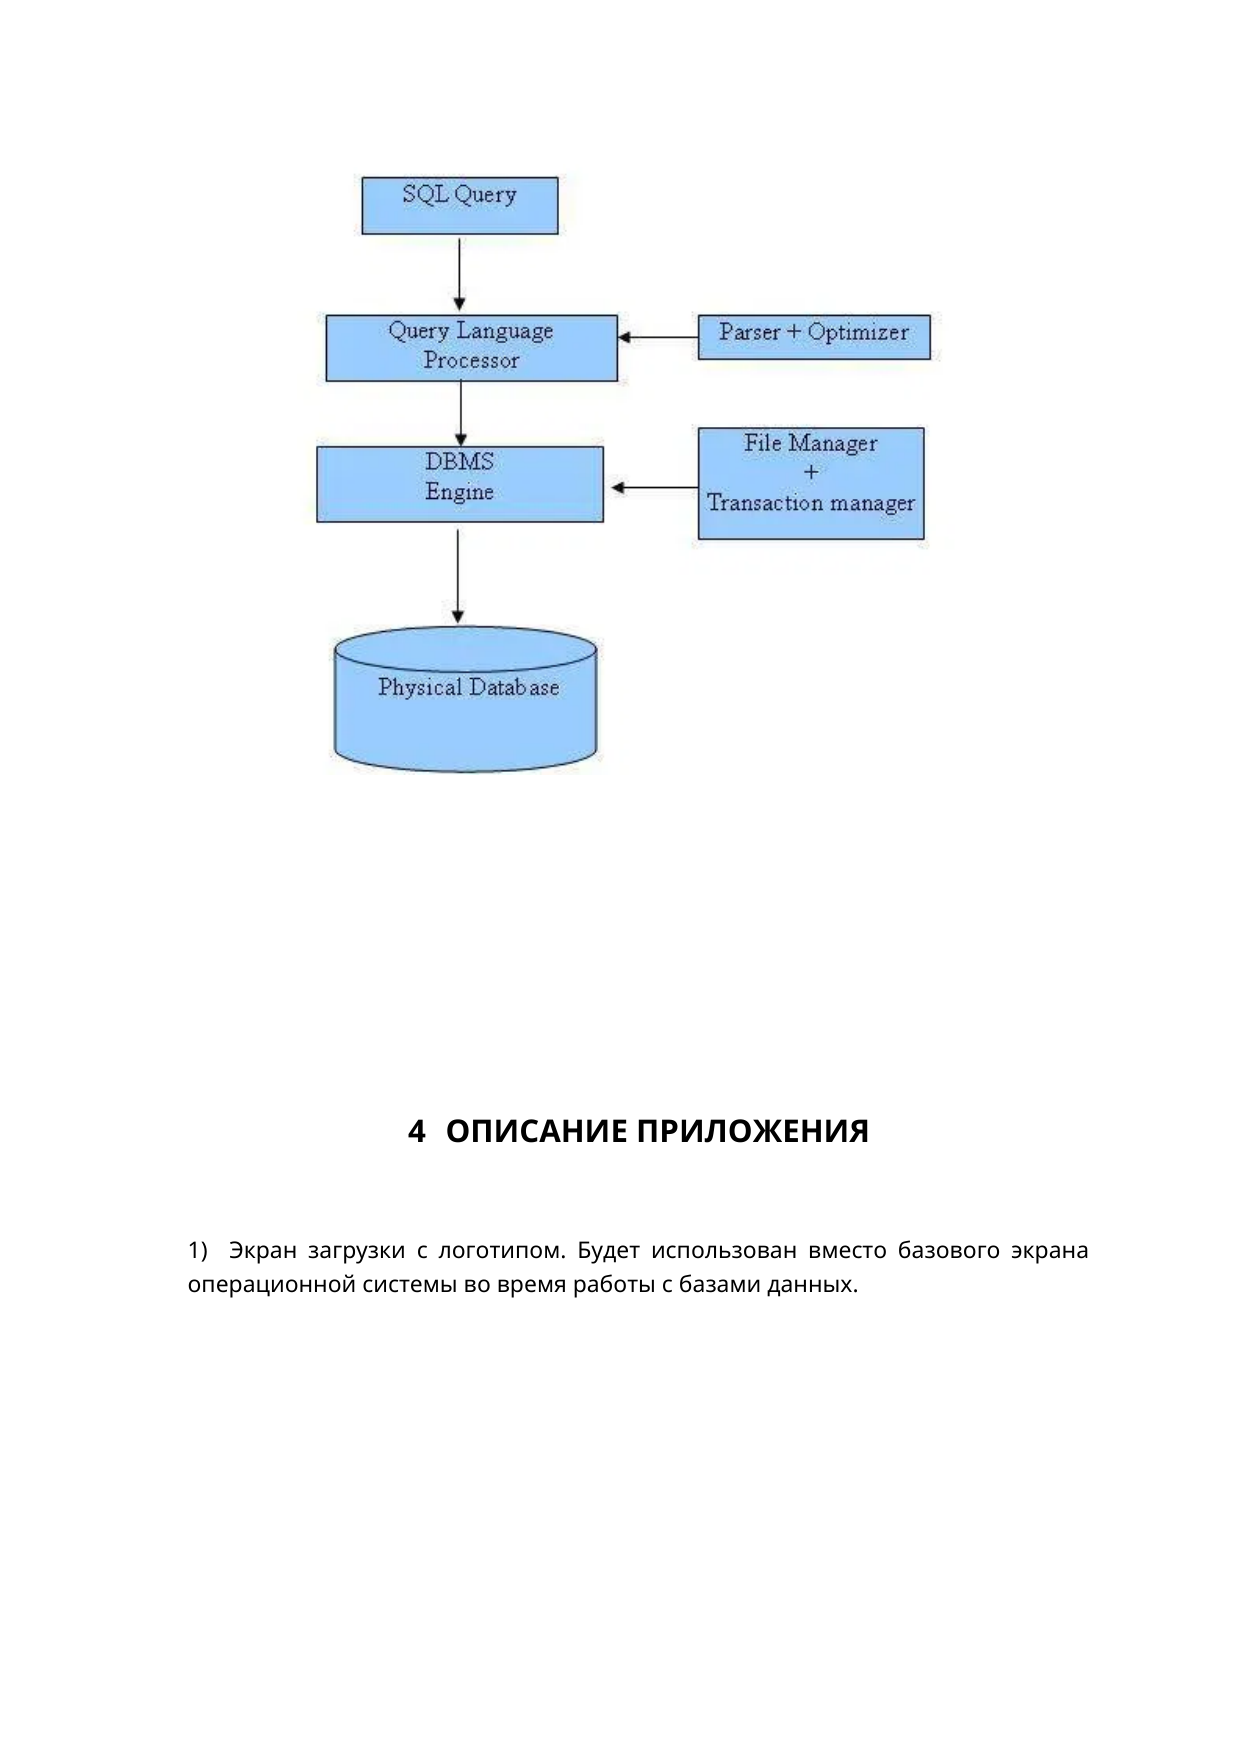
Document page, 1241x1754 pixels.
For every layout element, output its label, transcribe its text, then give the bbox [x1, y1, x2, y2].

text 1) Экран загрузки с логотипом. Будет использован вместо базового экрана операционной системы во время работы с базами данных. [187, 1234, 1090, 1299]
picture [279, 150, 961, 775]
list ОПИСАНИЕ ПРИЛОЖЕНИЯ [187, 1108, 1090, 1151]
